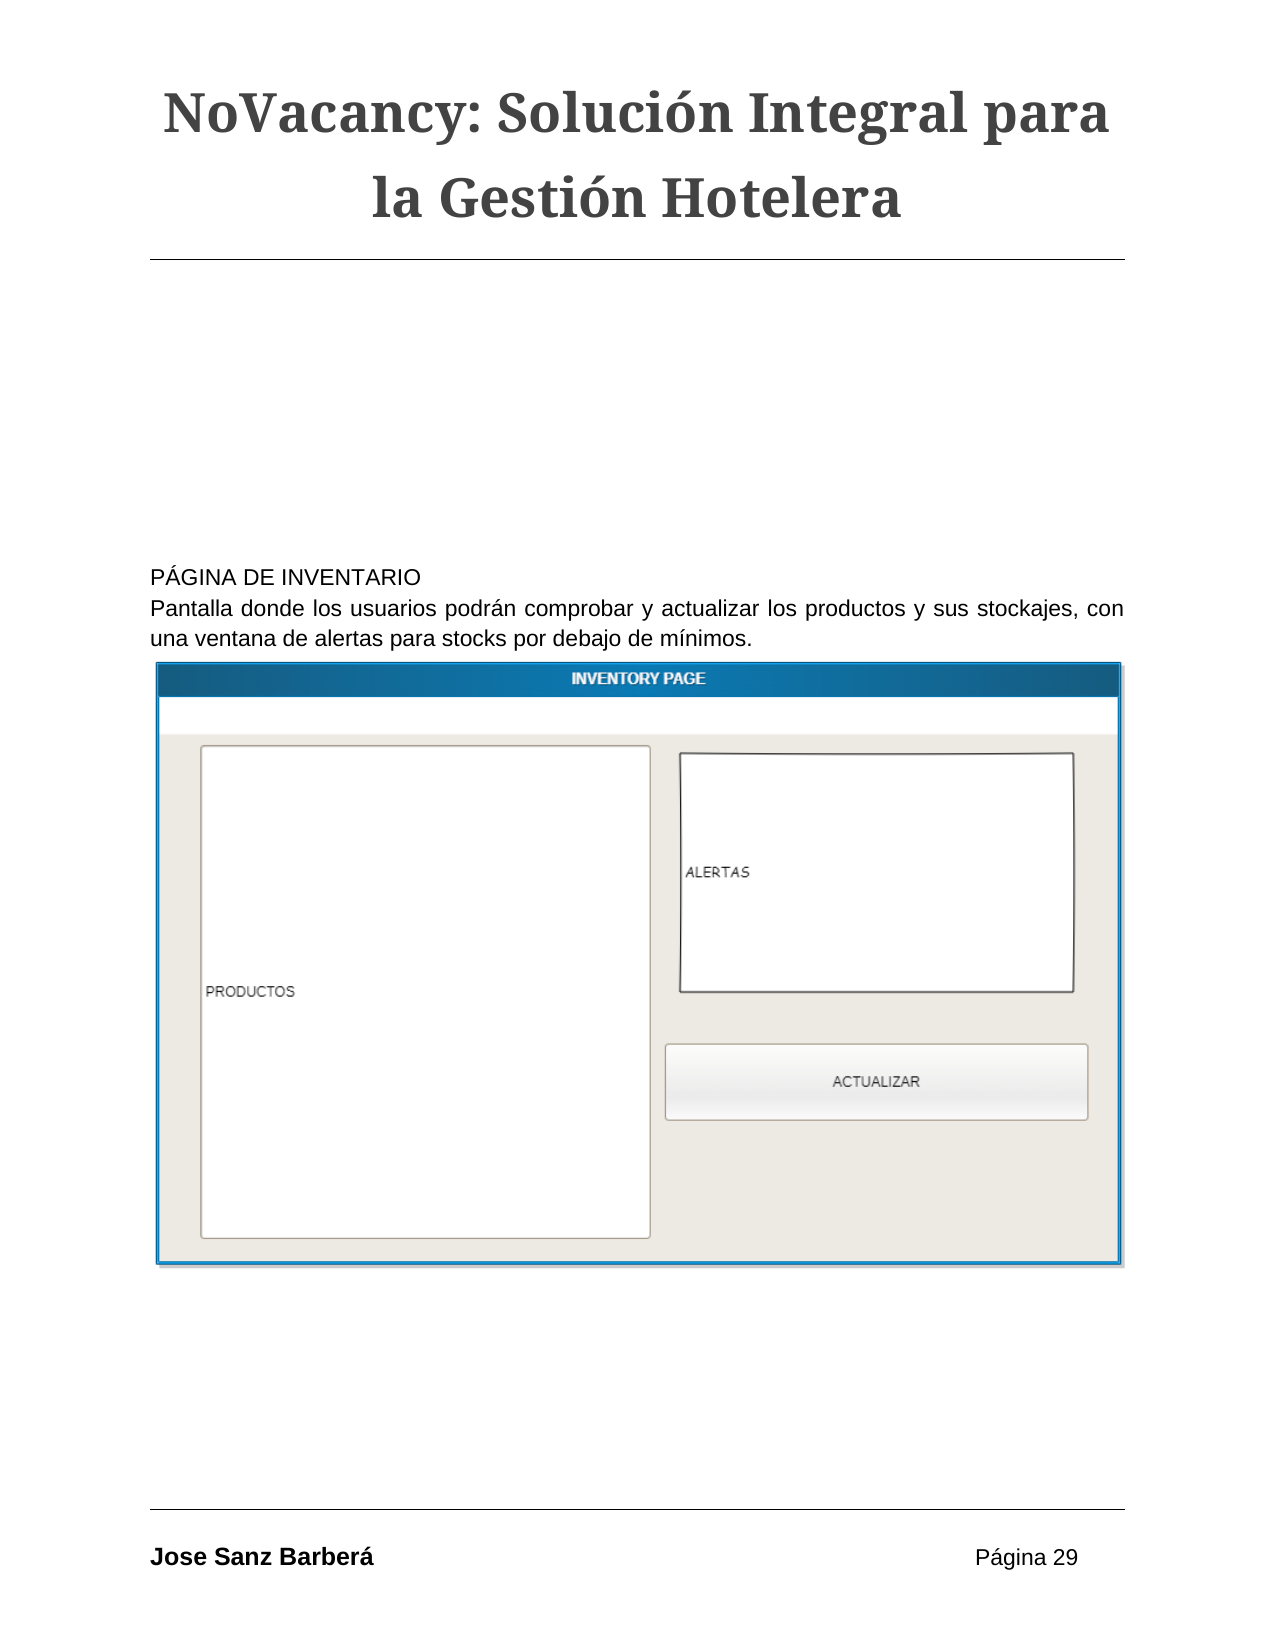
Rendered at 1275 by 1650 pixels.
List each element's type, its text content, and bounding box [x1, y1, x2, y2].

text Pantalla donde los usuarios podrán comprobar y actualizar los productos y sus stockajes, con una ventana de alertas para stocks por debajo de mínimos. [150, 594, 1125, 651]
text PÁGINA DE INVENTARIO [150, 564, 1125, 591]
picture [150, 655, 1125, 1273]
